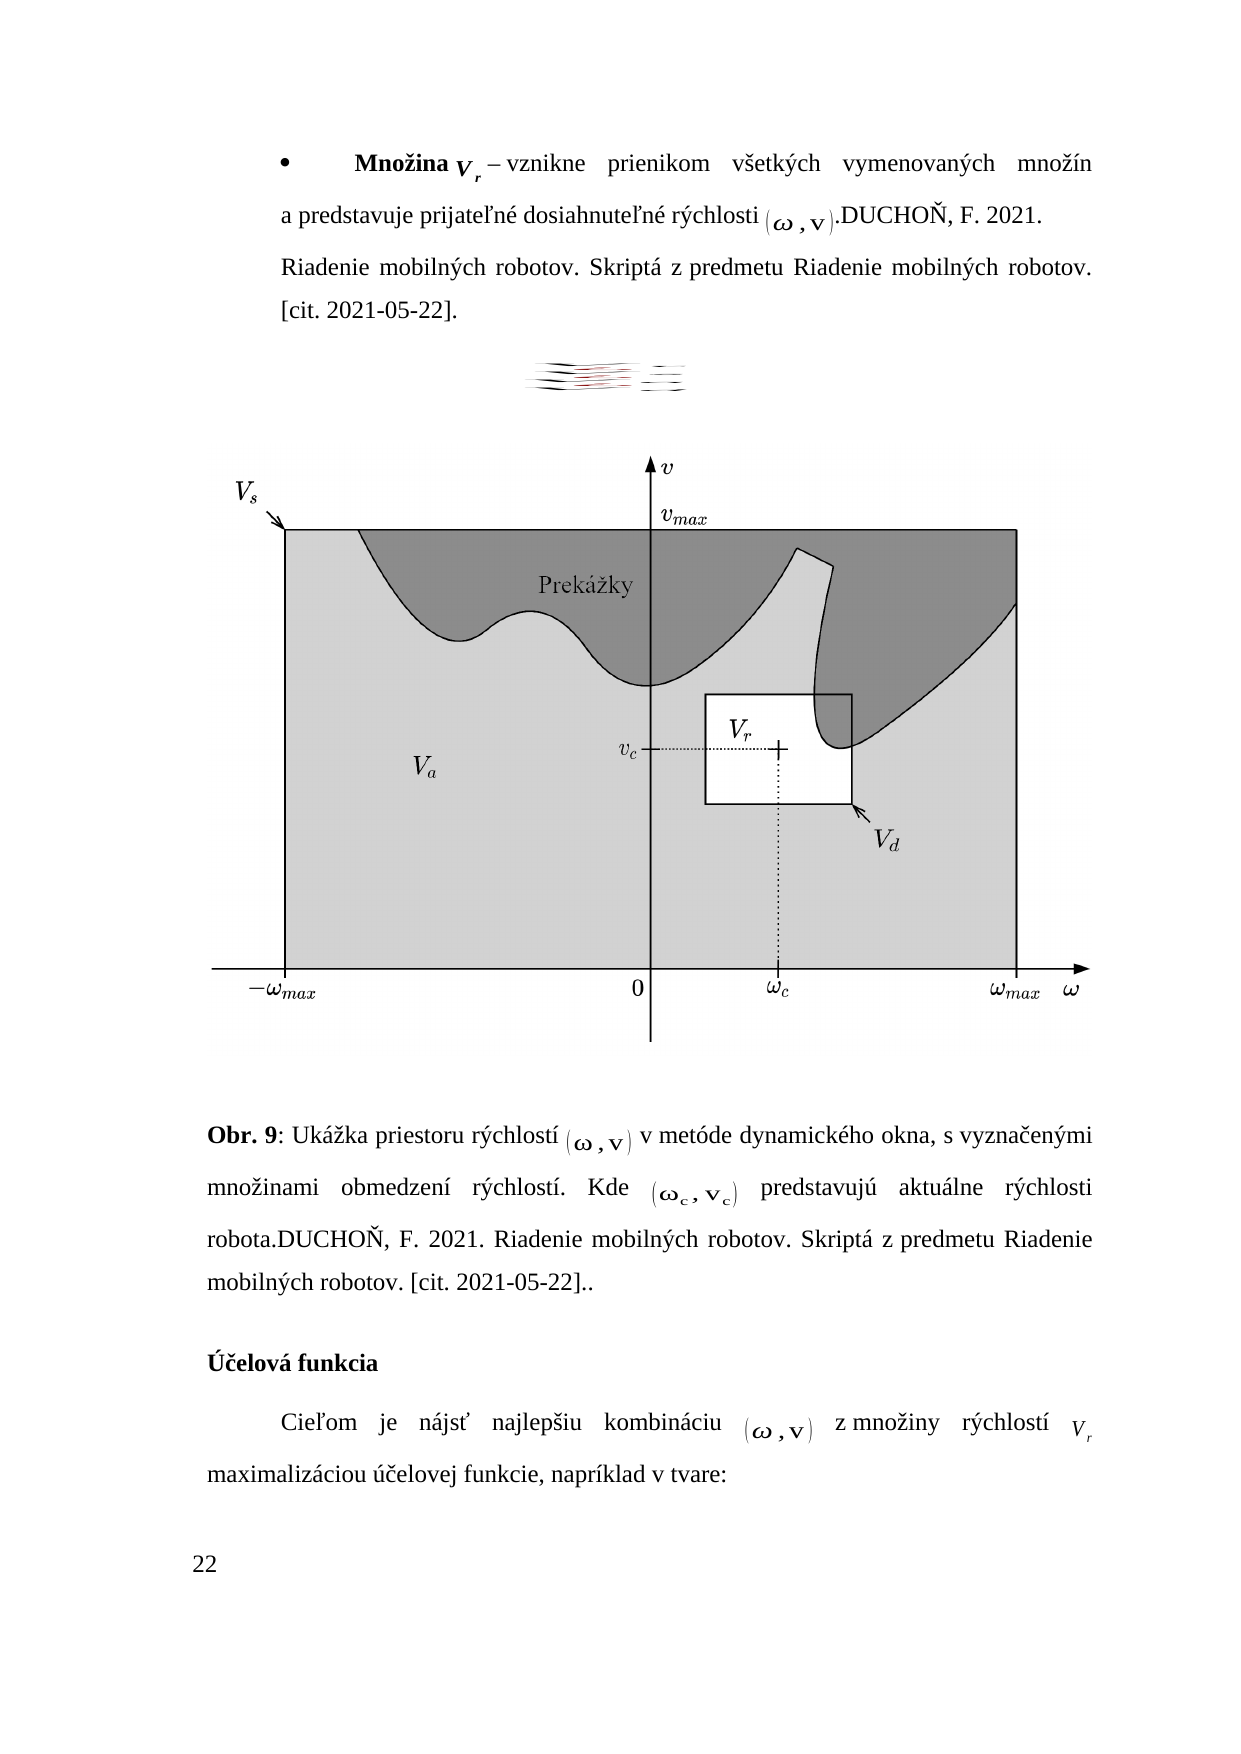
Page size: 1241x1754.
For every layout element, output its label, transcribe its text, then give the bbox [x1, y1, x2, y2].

text Cieľom je nájsť najlepšiu kombináciu z množiny rýchlostí maximalizáciou účelovej funkcie, napríklad v tvare: [207, 1407, 1092, 1488]
subtitle Účelová funkcia [207, 1348, 1092, 1376]
table_header [1004, 351, 1093, 419]
list Množina – vznikne prienikom všetkých vymenovaných množín a predstavuje prijateľné dosiahnuteľné rýchlosti .[1] [281, 148, 1092, 324]
table_header [207, 351, 1004, 419]
text Obr. 9: Ukážka priestoru rýchlostí v metóde dynamického okna, s vyznačenými množinami obmedzení rýchlostí. Kde predstavujú aktuálne rýchlosti robota.[1]. [207, 1120, 1092, 1296]
